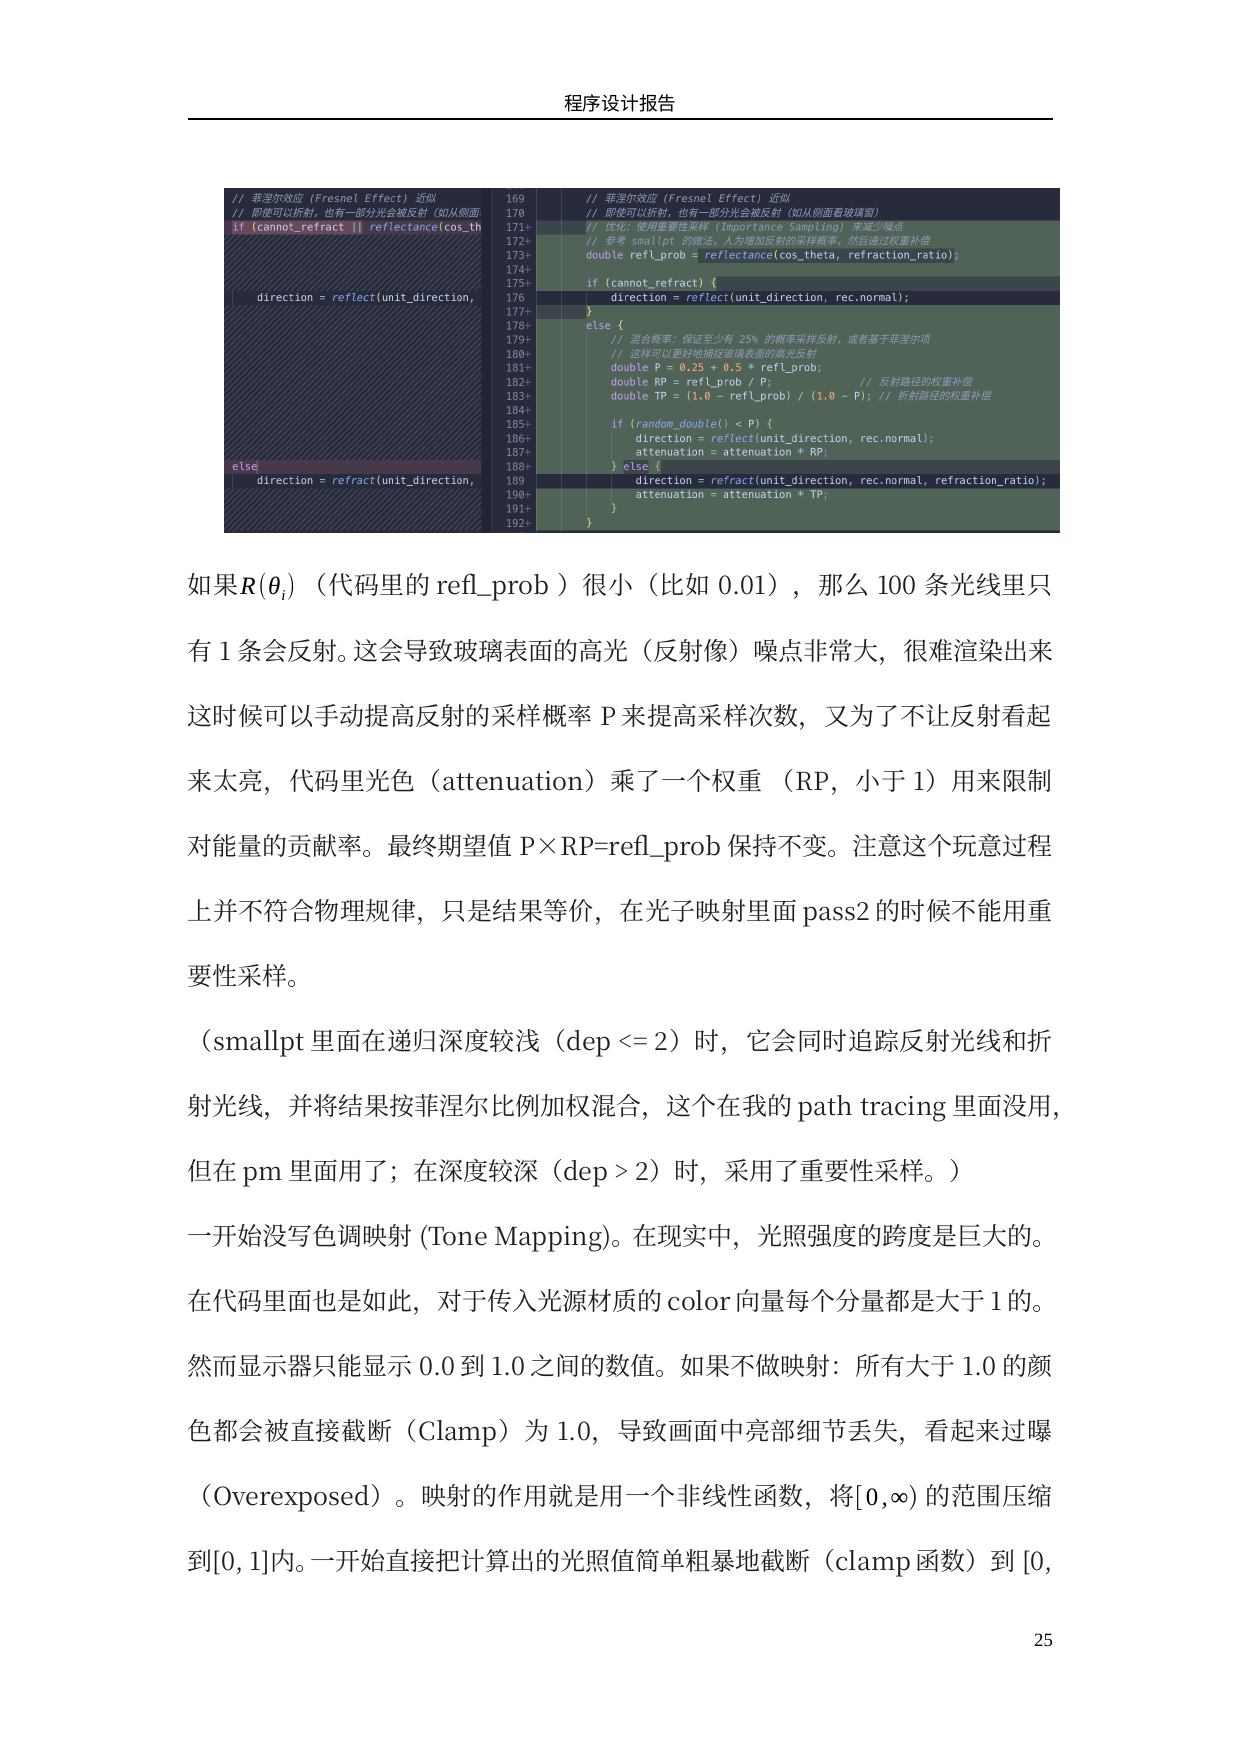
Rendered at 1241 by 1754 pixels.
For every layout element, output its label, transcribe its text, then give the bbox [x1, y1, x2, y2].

text 一开始没写色调映射 (Tone Mapping)。在现实中，光照强度的跨度是巨大的。在代码里面也是如此，对于传入光源材质的color向量每个分量都是大于1的。然而显示器只能显示 0.0到 1.0之间的数值。如果不做映射：所有大于 1.0 的颜色都会被直接截断（Clamp）为 1.0，导致画面中亮部细节丢失，看起来过曝（Overexposed）。映射的作用就是用一个非线性函数，将) 的范围压缩到[0, 1]内。一开始直接把计算出的光照值简单粗暴地截断（clamp函数）到 [0, 1]。关于这个问题的解决，参考了这一篇博客[6]，里面关于方法发展史讲的挺有意思的。主要是ACES方法和gamma矫正。这两个处理的顺序也不能调换，第一步是Tone Mapping将极大的数值压缩到 [0, 1] 范围。第二步才是Gamma 校正将这个 [0, 1]内的数值进行非线性拉伸。 [187, 1202, 1053, 1592]
text 如果 （代码里的refl_prob ）很小（比如 0.01），那么 100 条光线里只有 1 条会反射。这会导致玻璃表面的高光（反射像）噪点非常大，很难渲染出来，这时候可以手动提高反射的采样概率 P来提高采样次数，又为了不让反射看起来太亮，代码里光色（attenuation）乘了一个权重 （RP，小于 1）用来限制对能量的贡献率。最终期望值 P×RP=refl_prob 保持不变。注意这个玩意过程上并不符合物理规律，只是结果等价，在光子映射里面pass2的时候不能用重要性采样。 [187, 162, 1053, 1007]
picture [224, 188, 1060, 533]
text （smallpt里面在递归深度较浅（dep <= 2）时，它会同时追踪反射光线和折射光线，并将结果按菲涅尔比例加权混合，这个在我的path tracing里面没用，但在pm里面用了；在深度较深（dep > 2）时，采用了重要性采样。） [187, 1007, 1053, 1202]
